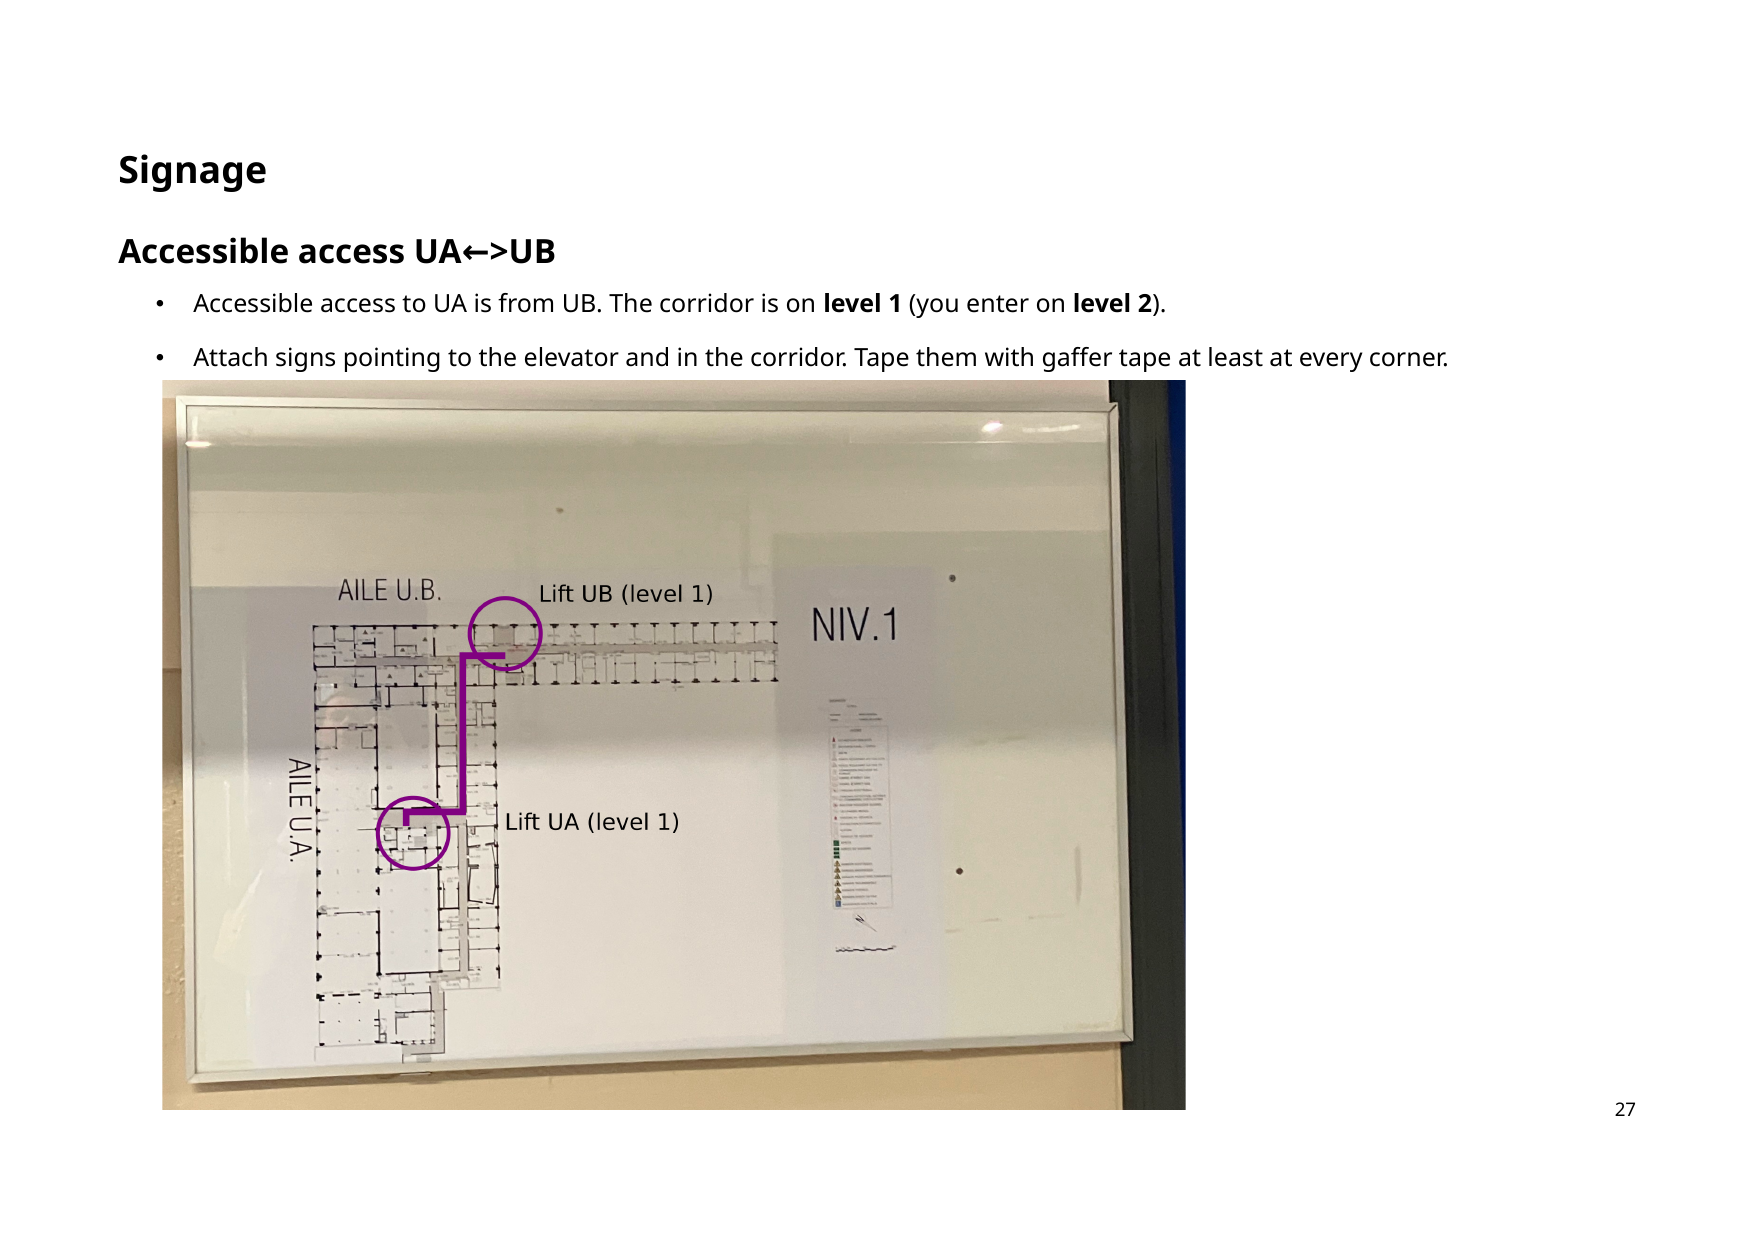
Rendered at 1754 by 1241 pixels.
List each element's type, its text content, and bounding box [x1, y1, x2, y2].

list Accessible access to UA is from UB. The corridor is on level 1 (you enter on level 2). [156, 285, 1636, 319]
picture [162, 380, 1186, 1110]
subtitle Accessible access UA←>UB [118, 227, 1636, 273]
list Attach signs pointing to the elevator and in the corridor. Tape them with gaffer tape at least at every corner. [156, 339, 1636, 373]
subtitle Signage [118, 143, 1636, 194]
